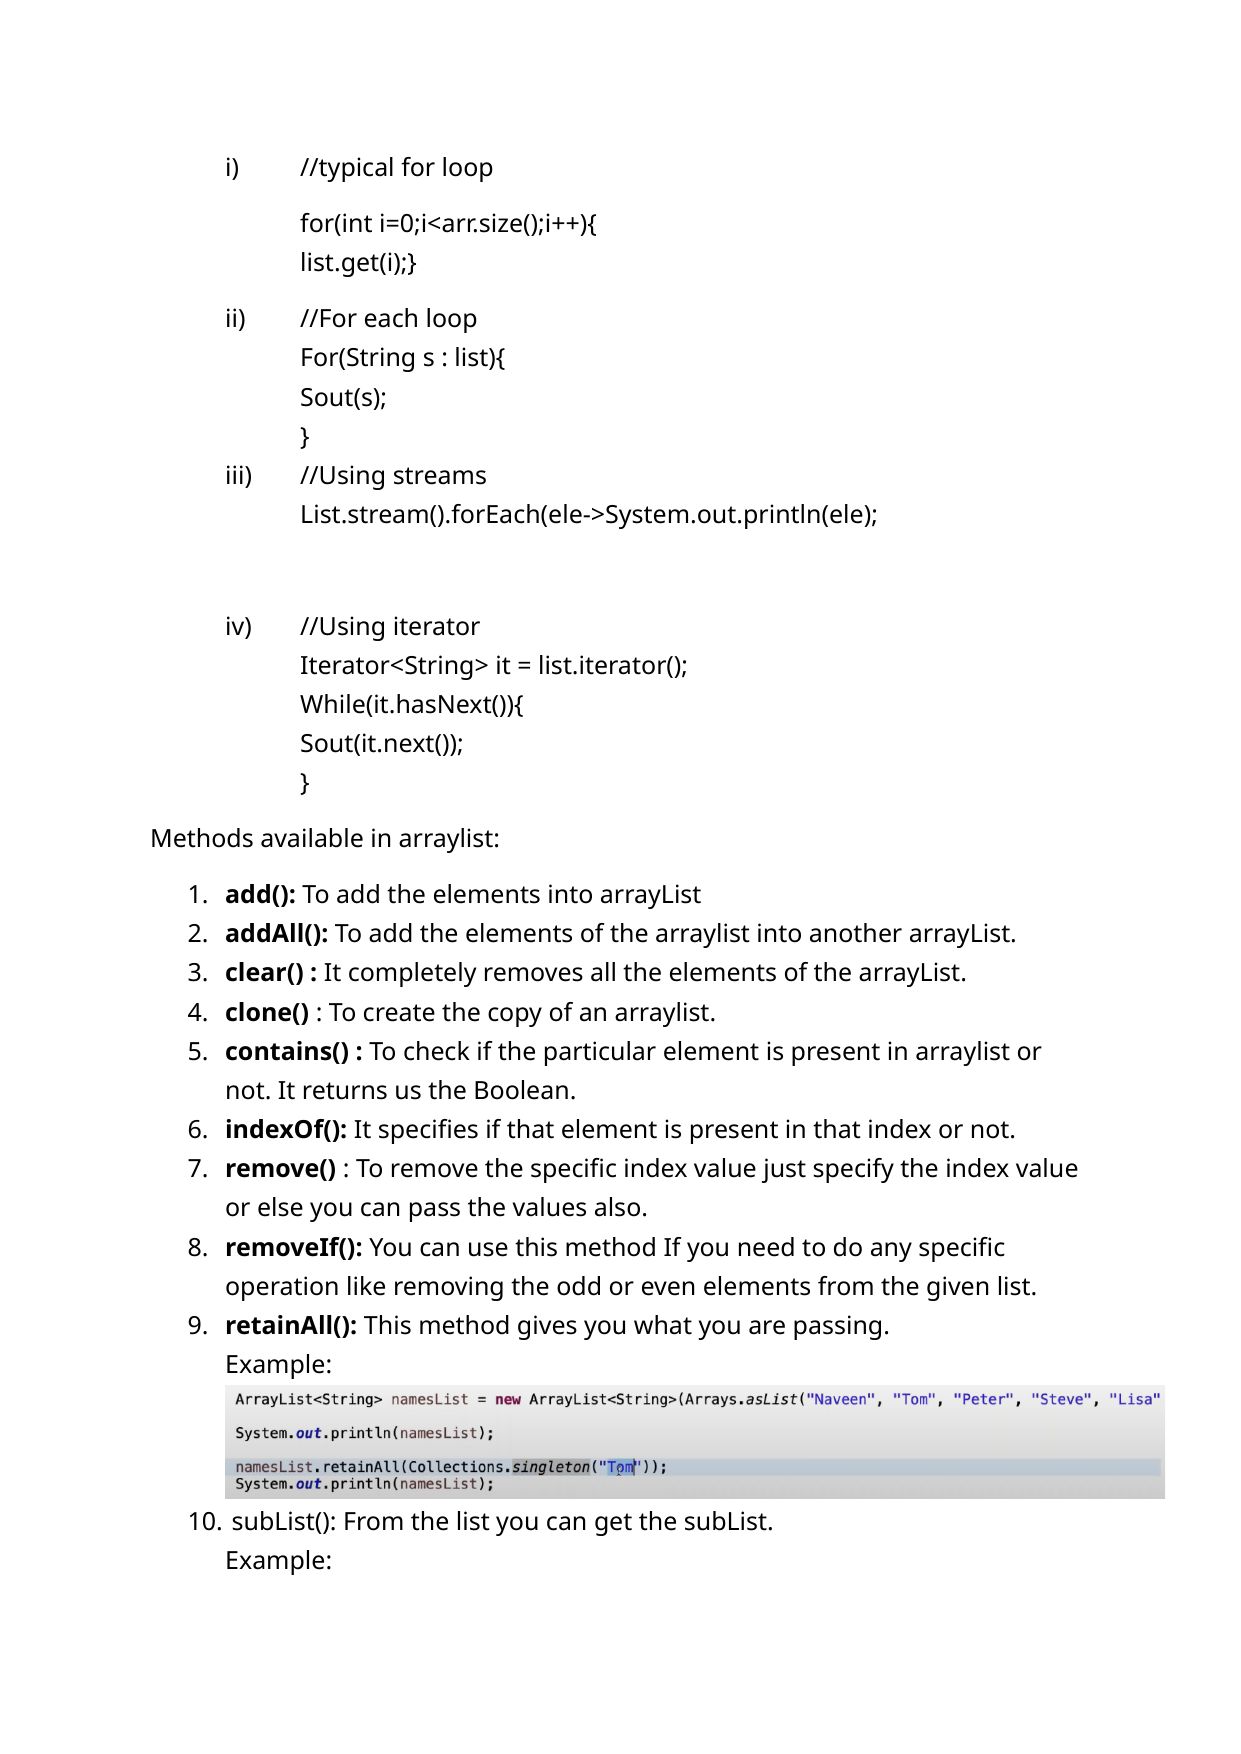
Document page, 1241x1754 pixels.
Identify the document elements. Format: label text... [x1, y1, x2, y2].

list //Using streams [225, 457, 1090, 492]
list contains() : To check if the particular element is present in arraylist or not. It returns us the Boolean. [187, 1033, 1090, 1107]
list removeIf(): You can use this method If you need to do any specific operation like removing the odd or even elements from the given list. [187, 1229, 1090, 1302]
list indexOf(): It specifies if that element is present in that index or not. [187, 1112, 1090, 1146]
list //typical for loop [225, 150, 1090, 184]
list clone() : To create the copy of an arraylist. [187, 994, 1090, 1028]
list While(it.hasNext()){ [300, 687, 1090, 721]
list Iterator<String> it = list.iterator(); [300, 647, 1090, 682]
list //Using iterator [225, 608, 1090, 642]
list clear() : It completely removes all the elements of the arrayList. [187, 955, 1090, 989]
list } [300, 418, 1090, 452]
list For(String s : list){ [300, 340, 1090, 374]
list subList(): From the list you can get the subList. [187, 1504, 1090, 1538]
list addAll(): To add the elements of the arraylist into another arrayList. [187, 916, 1090, 950]
list add(): To add the elements into arrayList [187, 877, 1090, 911]
list retainAll(): This method gives you what you are passing. [187, 1307, 1090, 1342]
list Sout(it.next()); [300, 726, 1090, 760]
list Example: [225, 1543, 1090, 1577]
list List.stream().forEach(ele->System.out.println(ele); [300, 497, 1090, 531]
text for(int i=0;i<arr.size();i++){ list.get(i);} [300, 206, 1090, 279]
list } [300, 765, 1090, 799]
list Sout(s); [300, 379, 1090, 413]
list //For each loop [225, 301, 1090, 335]
list remove() : To remove the specific index value just specify the index value or else you can pass the values also. [187, 1151, 1090, 1224]
list Example: [225, 1347, 1090, 1381]
text Methods available in arraylist: [150, 821, 1090, 855]
